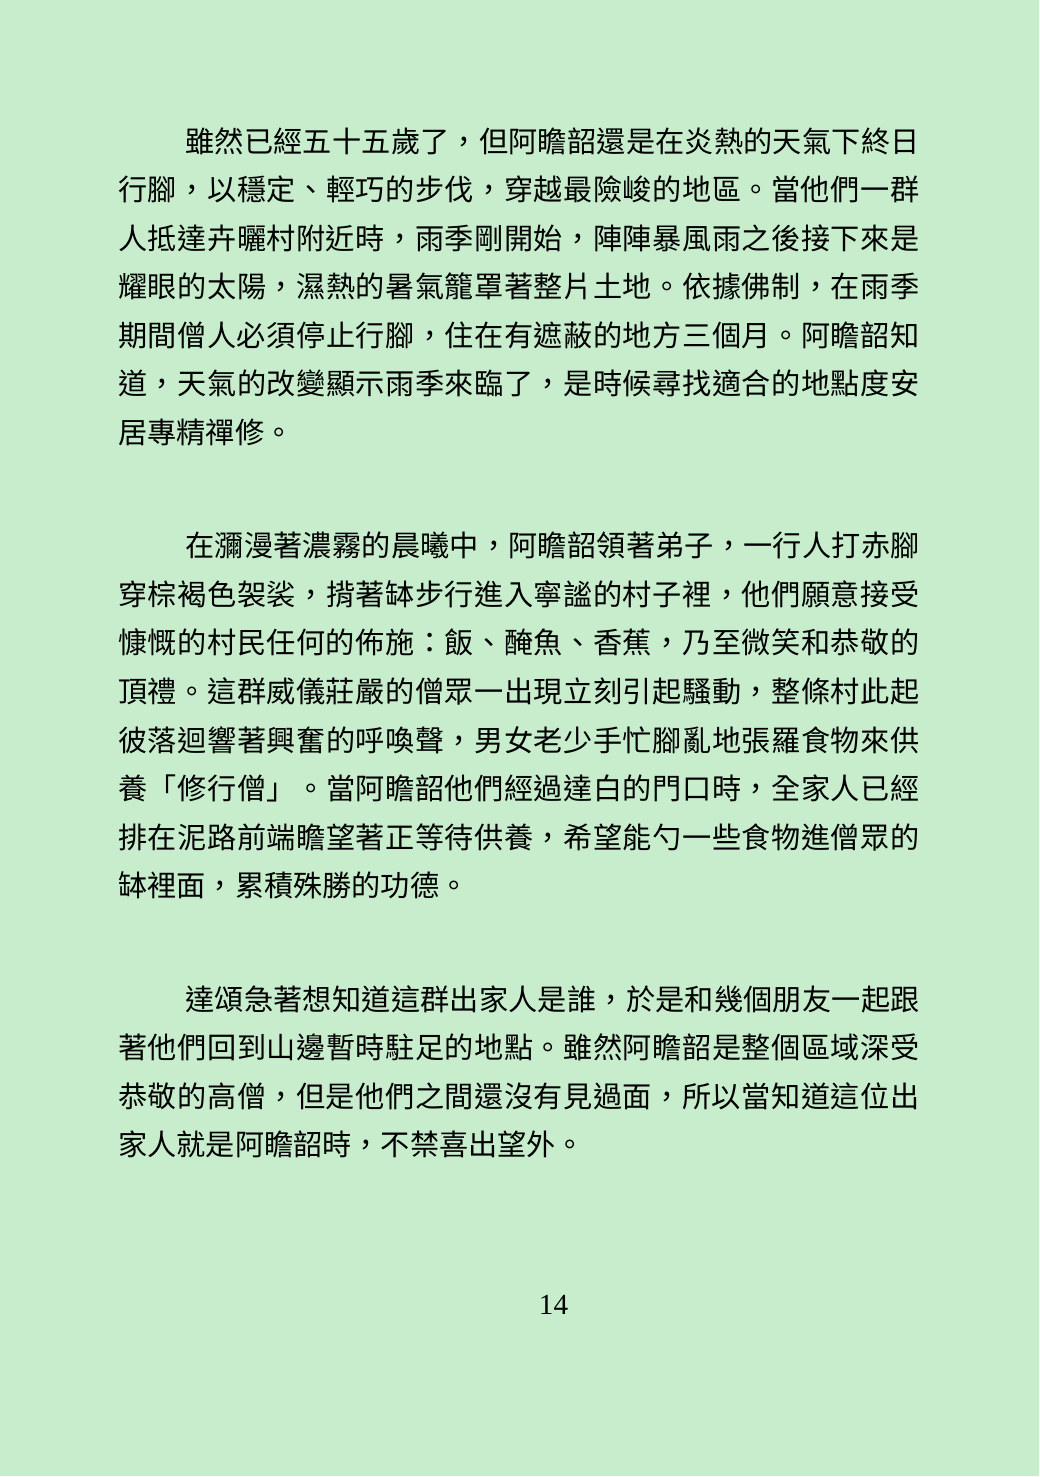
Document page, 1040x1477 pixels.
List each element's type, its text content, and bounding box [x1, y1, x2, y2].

text 雖然已經五十五歲了，但阿瞻韶還是在炎熱的天氣下終日行腳，以穩定、輕巧的步伐，穿越最險峻的地區。當他們一群人抵達卉曬村附近時，雨季剛開始，陣陣暴風雨之後接下來是耀眼的太陽，濕熱的暑氣籠罩著整片土地。依據佛制，在雨季期間僧人必須停止行腳，住在有遮蔽的地方三個月。阿瞻韶知道，天氣的改變顯示雨季來臨了，是時候尋找適合的地點度安居專精禪修。 [118, 118, 921, 452]
text 達頌急著想知道這群出家人是誰，於是和幾個朋友一起跟著他們回到山邊暫時駐足的地點。雖然阿瞻韶是整個區域深受恭敬的高僧，但是他們之間還沒有見過面，所以當知道這位出家人就是阿瞻韶時，不禁喜出望外。 [118, 976, 921, 1164]
text 在瀰漫著濃霧的晨曦中，阿瞻韶領著弟子，一行人打赤腳，穿棕褐色袈裟，揹著缽步行進入寧謐的村子裡，他們願意接受慷慨的村民任何的佈施：飯、醃魚、香蕉，乃至微笑和恭敬的頂禮。這群威儀莊嚴的僧眾一出現立刻引起騷動，整條村此起彼落迴響著興奮的呼喚聲，男女老少手忙腳亂地張羅食物來供養「修行僧」。當阿瞻韶他們經過達白的門口時，全家人已經排在泥路前端瞻望著正等待供養，希望能勺一些食物進僧眾的缽裡面，累積殊勝的功德。 [118, 523, 921, 905]
